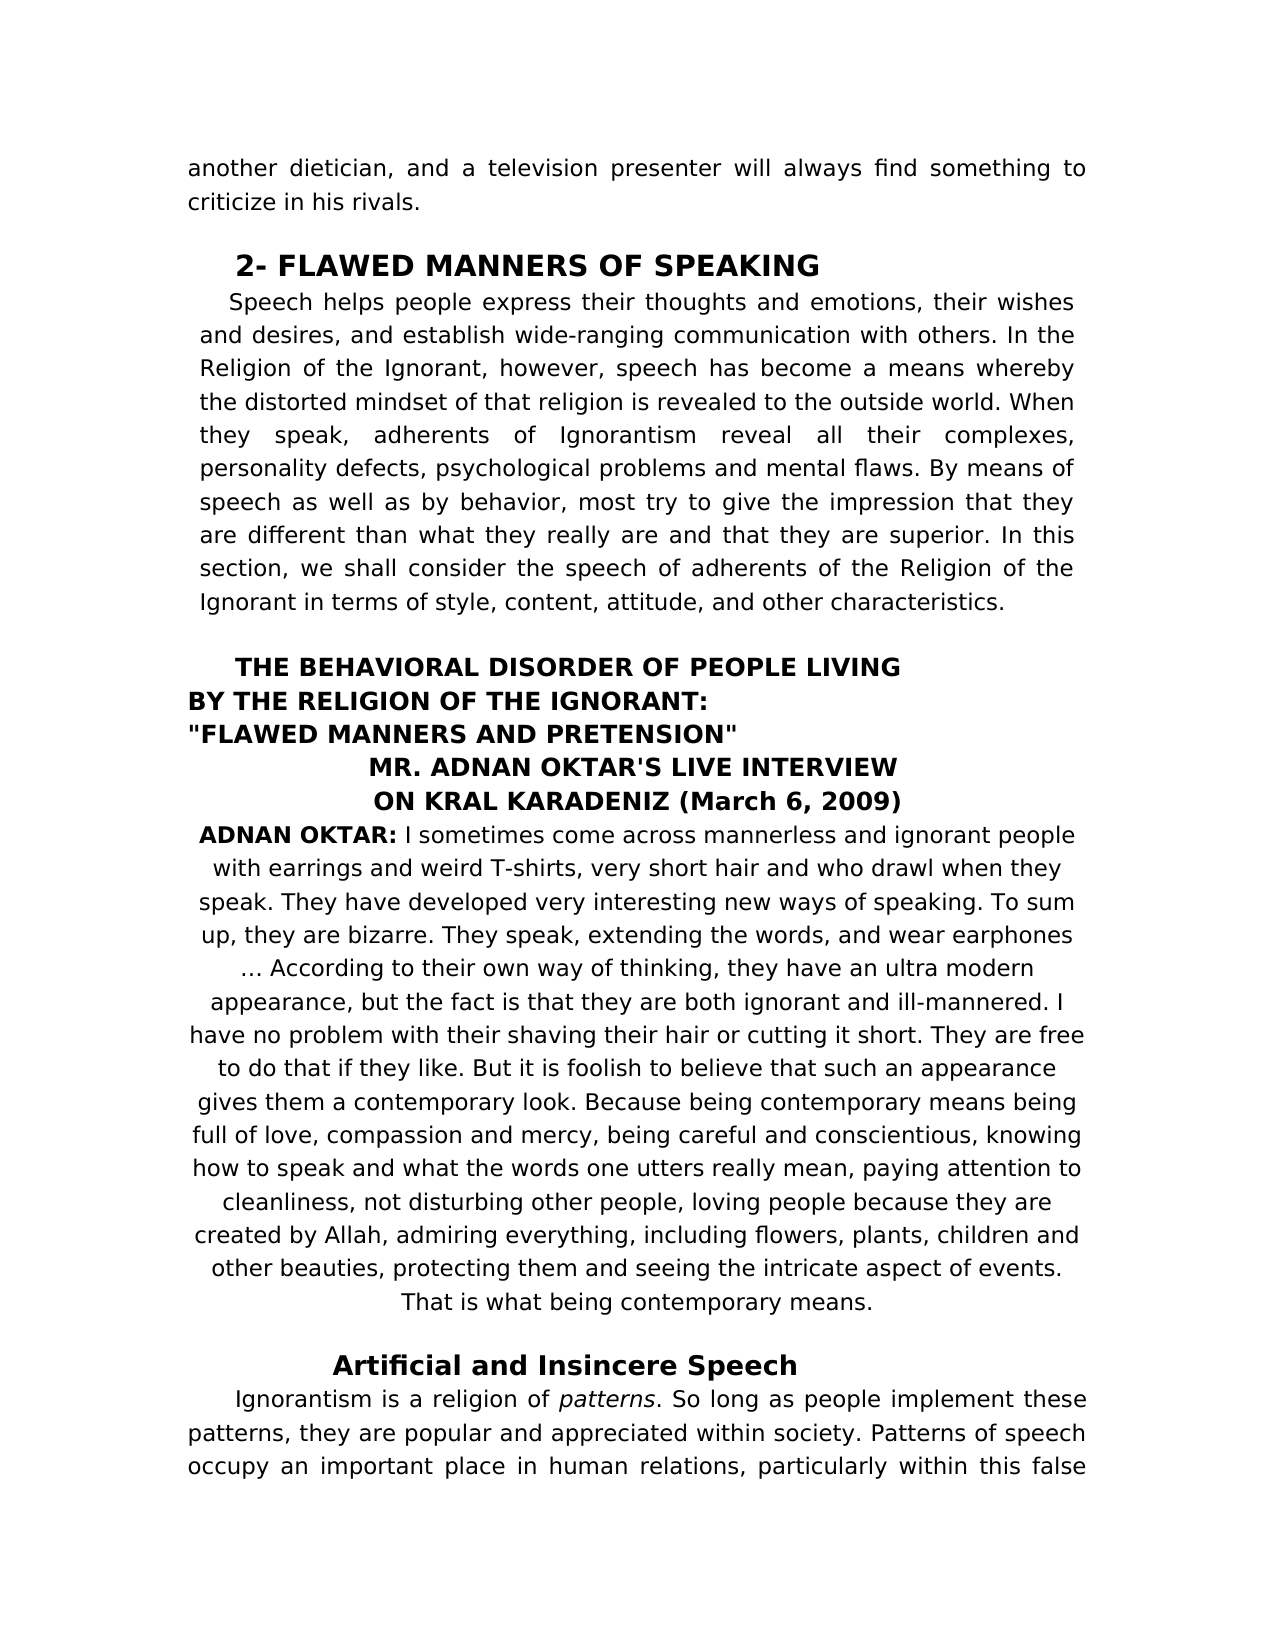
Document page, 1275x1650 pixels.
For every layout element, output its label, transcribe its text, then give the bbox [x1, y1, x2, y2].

text MR. ADNAN OKTAR'S LIVE INTERVIEW ON KRAL KARADENIZ (March 6, 2009) [187, 750, 1087, 817]
text 2- FLAWED MANNERS OF SPEAKING [187, 250, 1087, 283]
text another dietician, and a television presenter will always find something to criticize in his rivals. [187, 150, 1087, 217]
text ADNAN OKTAR: I sometimes come across mannerless and ignorant people with earrings and weird T-shirts, very short hair and who drawl when they speak. They have developed very interesting new ways of speaking. To sum up, they are bizarre. They speak, extending the words, and wear earphones … According to their own way of thinking, they have an ultra modern appearance, but the fact is that they are both ignorant and ill-mannered. I have no problem with their shaving their hair or cutting it short. They are free to do that if they like. But it is foolish to believe that such an appearance gives them a contemporary look. Because being contemporary means being full of love, compassion and mercy, being careful and conscientious, knowing how to speak and what the words one utters really mean, paying attention to cleanliness, not disturbing other people, loving people because they are created by Allah, admiring everything, including flowers, plants, children and other beauties, protecting them and seeing the intricate aspect of events. That is what being contemporary means. [187, 817, 1087, 1317]
text Ignorantism is a religion of patterns. So long as people implement these patterns, they are popular and appreciated within society. Patterns of speech occupy an important place in human relations, particularly within this false [187, 1381, 1087, 1481]
text Speech helps people express their thoughts and emotions, their wishes and desires, and establish wide-ranging communication with others. In the Religion of the Ignorant, however, speech has become a means whereby the distorted mindset of that religion is revealed to the outside world. When they speak, adherents of Ignorantism reveal all their complexes, personality defects, psychological problems and mental flaws. By means of speech as well as by behavior, most try to give the impression that they are different than what they really are and that they are superior. In this section, we shall consider the speech of adherents of the Religion of the Ignorant in terms of style, content, attitude, and other characteristics. [199, 283, 1076, 617]
text Artificial and Insincere Speech [297, 1350, 978, 1381]
text THE BEHAVIORAL DISORDER OF PEOPLE LIVING BY THE RELIGION OF THE IGNORANT: "FLAWED MANNERS AND PRETENSION" [187, 650, 1087, 750]
